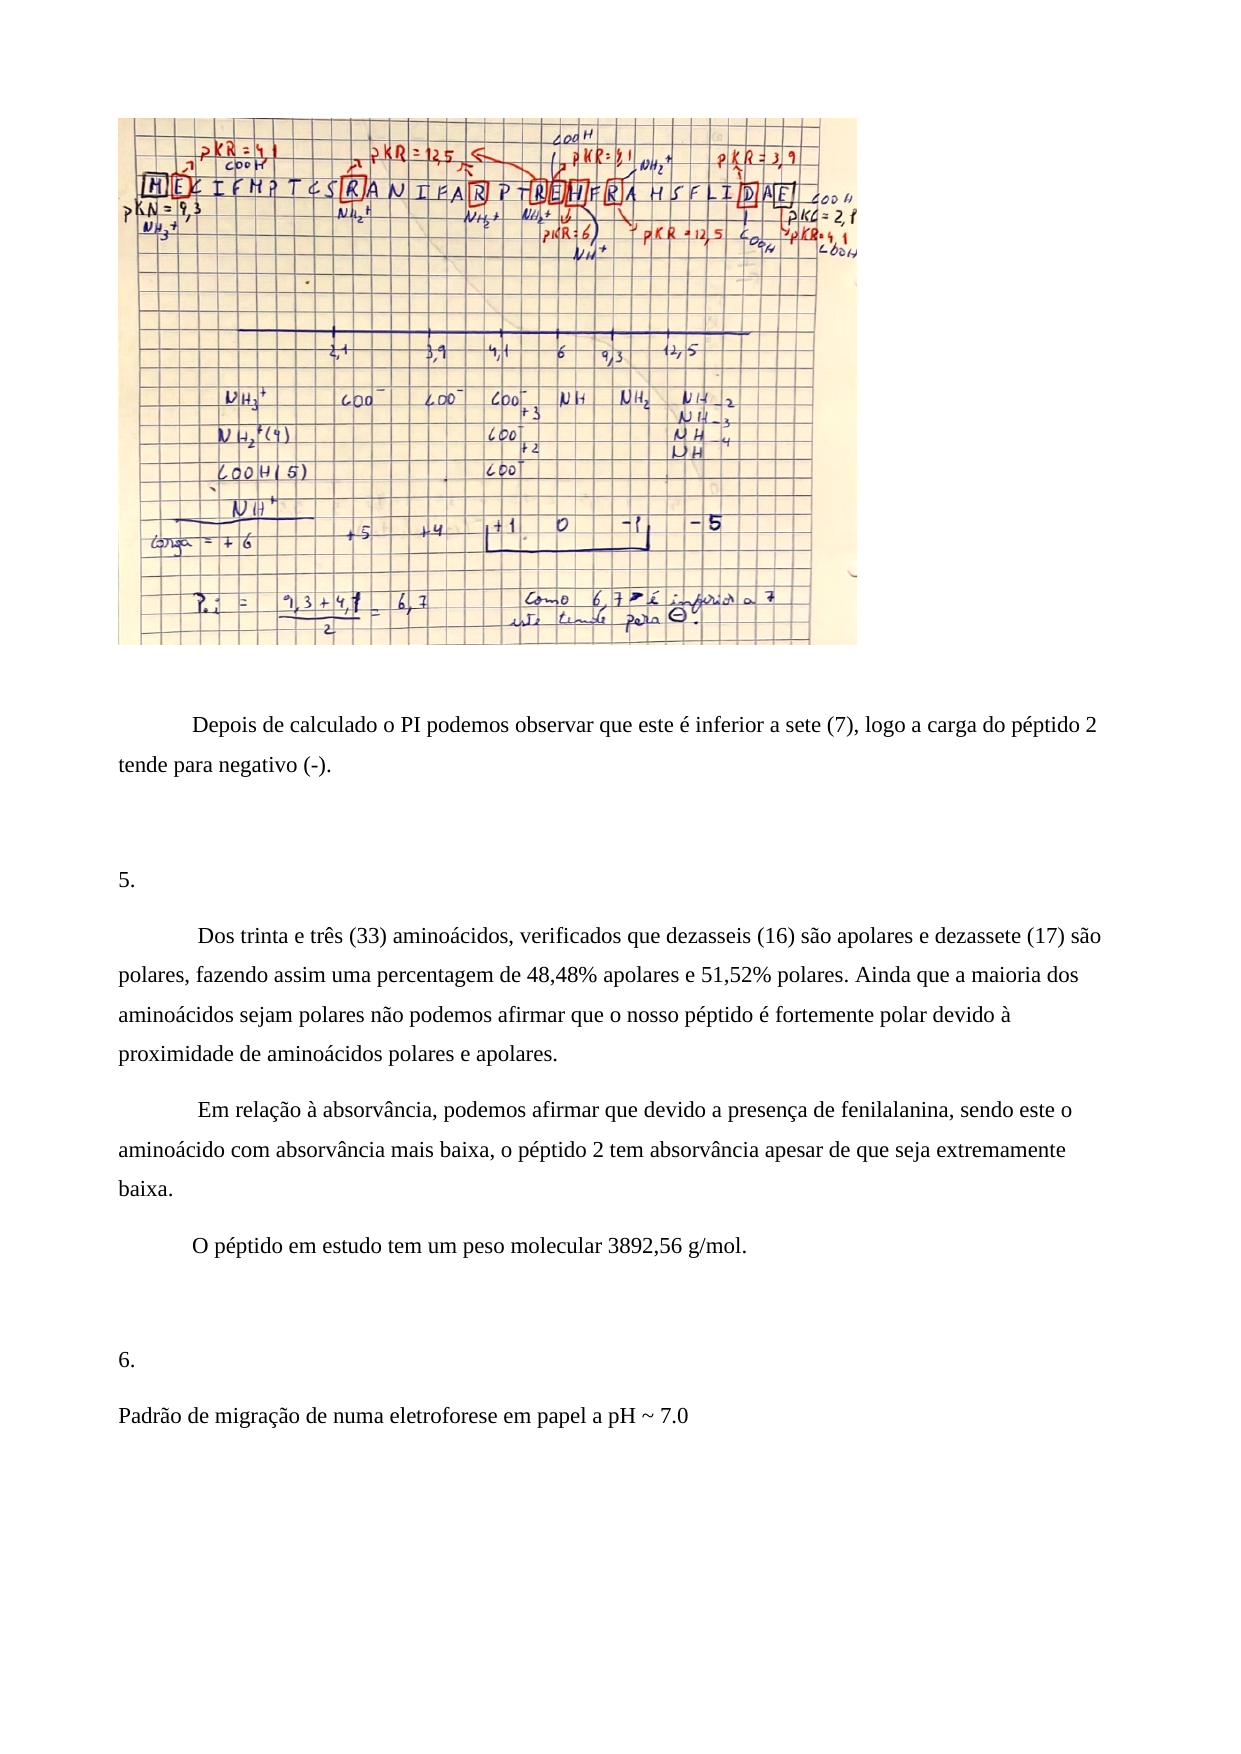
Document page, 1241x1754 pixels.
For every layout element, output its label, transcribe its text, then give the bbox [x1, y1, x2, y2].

text Padrão de migração de numa eletroforese em papel a pH ~ 7.0 [118, 1403, 1122, 1429]
text 6. [118, 1346, 1122, 1373]
text Dos trinta e três (33) aminoácidos, verificados que dezasseis (16) são apolares e dezassete (17) são polares, fazendo assim uma percentagem de 48,48% apolares e 51,52% polares. Ainda que a maioria dos aminoácidos sejam polares não podemos afirmar que o nosso péptido é fortemente polar devido à proximidade de aminoácidos polares e apolares. [118, 922, 1122, 1067]
text 5. [118, 866, 1122, 892]
text O péptido em estudo tem um peso molecular 3892,56 g/mol. [118, 1232, 1122, 1258]
text Depois de calculado o PI podemos observar que este é inferior a sete (7), logo a carga do péptido 2 tende para negativo (-). [118, 712, 1122, 777]
text Em relação à absorvância, podemos afirmar que devido a presença de fenilalanina, sendo este o aminoácido com absorvância mais baixa, o péptido 2 tem absorvância apesar de que seja extremamente baixa. [118, 1097, 1122, 1202]
